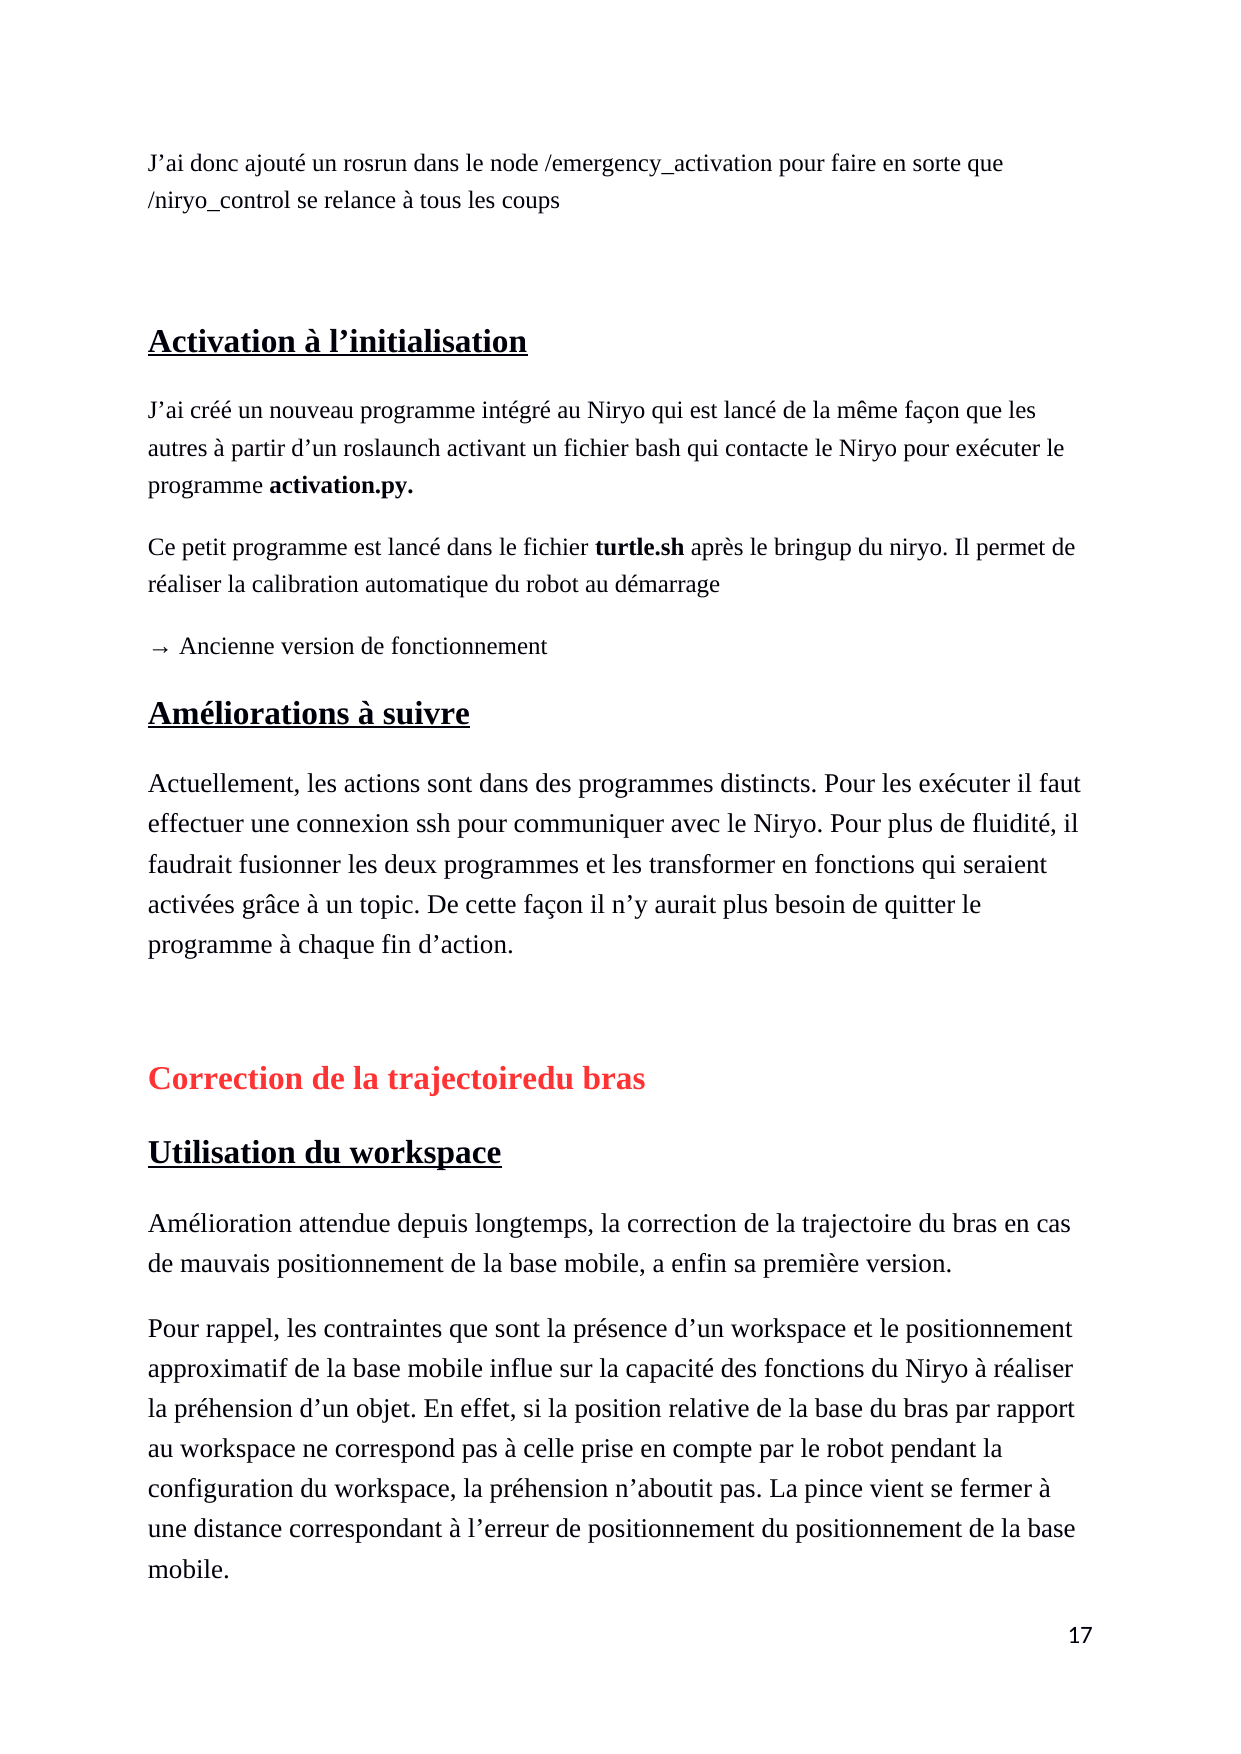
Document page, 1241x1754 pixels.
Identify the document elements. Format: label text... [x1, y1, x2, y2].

text Amélioration attendue depuis longtemps, la correction de la trajectoire du bras en cas de mauvais positionnement de la base mobile, a enfin sa première version. [148, 1207, 1092, 1278]
text Utilisation du workspace [148, 1132, 1092, 1171]
text Améliorations à suivre [148, 693, 1092, 731]
text Correction de la trajectoiredu bras [148, 1058, 1092, 1096]
text → Ancienne version de fonctionnement [148, 631, 1092, 660]
text Pour rappel, les contraintes que sont la présence d’un workspace et le positionnement approximatif de la base mobile influe sur la capacité des fonctions du Niryo à réaliser la préhension d’un objet. En effet, si la position relative de la base du bras par rapport au workspace ne correspond pas à celle prise en compte par le robot pendant la configuration du workspace, la préhension n’aboutit pas. La pince vient se fermer à une distance correspondant à l’erreur de positionnement du positionnement de la base mobile. [148, 1312, 1092, 1584]
text Ce petit programme est lancé dans le fichier turtle.sh après le bringup du niryo. Il permet de réaliser la calibration automatique du robot au démarrage [148, 532, 1092, 598]
text Actuellement, les actions sont dans des programmes distincts. Pour les exécuter il faut effectuer une connexion ssh pour communiquer avec le Niryo. Pour plus de fluidité, il faudrait fusionner les deux programmes et les transformer en fonctions qui seraient activées grâce à un topic. De cette façon il n’y aurait plus besoin de quitter le programme à chaque fin d’action. [148, 767, 1092, 959]
text J’ai donc ajouté un rosrun dans le node /emergency_activation pour faire en sorte que /niryo_control se relance à tous les coups [148, 148, 1092, 213]
text J’ai créé un nouveau programme intégré au Niryo qui est lancé de la même façon que les autres à partir d’un roslaunch activant un fichier bash qui contacte le Niryo pour exécuter le programme activation.py. [148, 396, 1092, 498]
text Activation à l’initialisation [148, 321, 1092, 359]
